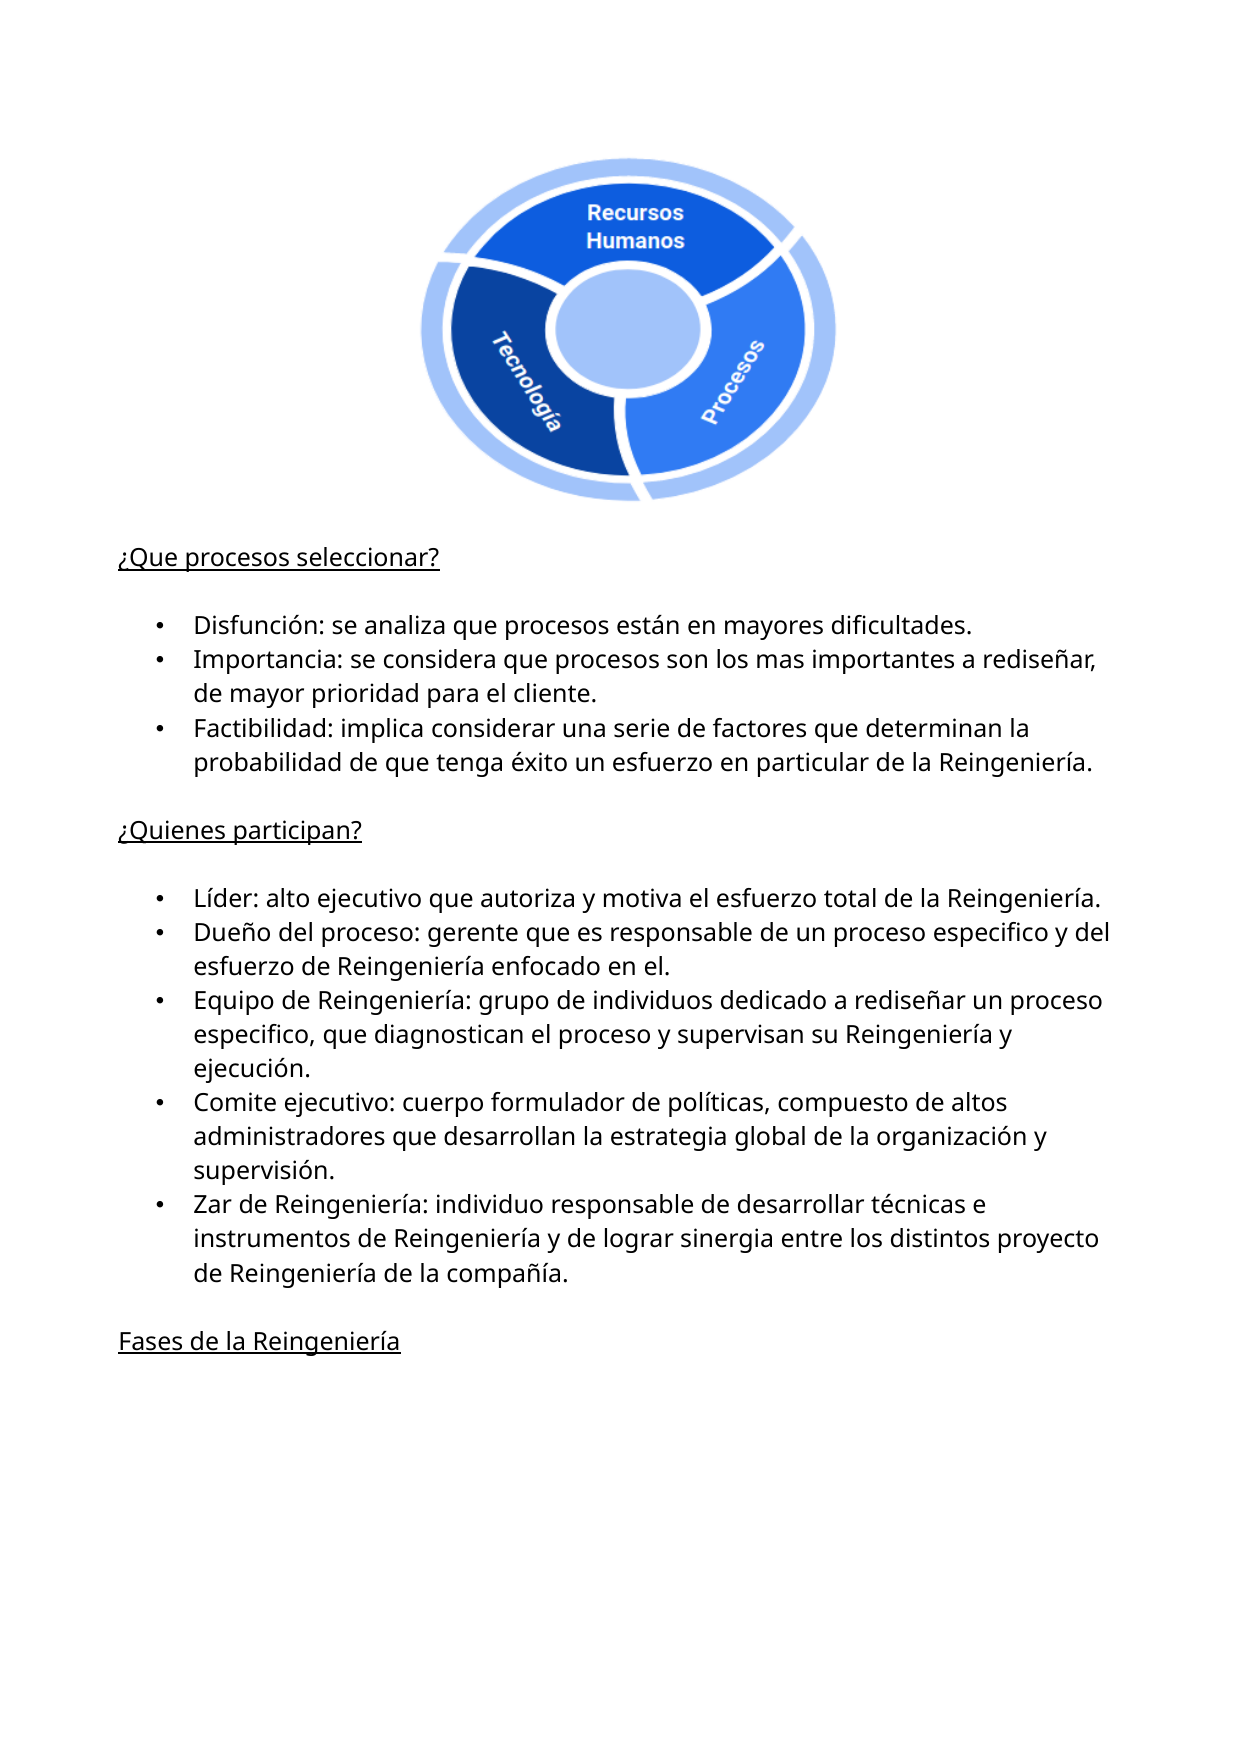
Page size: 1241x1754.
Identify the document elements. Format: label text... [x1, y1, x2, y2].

list Importancia: se considera que procesos son los mas importantes a rediseñar, de mayor prioridad para el cliente. [156, 642, 1122, 710]
list Equipo de Reingeniería: grupo de individuos dedicado a rediseñar un proceso especifico, que diagnostican el proceso y supervisan su Reingeniería y ejecución. [156, 983, 1122, 1085]
list Dueño del proceso: gerente que es responsable de un proceso especifico y del esfuerzo de Reingeniería enfocado en el. [156, 914, 1122, 983]
list Disfunción: se analiza que procesos están en mayores dificultades. [156, 608, 1122, 642]
text Fases de la Reingeniería [118, 1323, 1122, 1357]
text ¿Quienes participan? [118, 812, 1122, 846]
list Factibilidad: implica considerar una serie de factores que determinan la probabilidad de que tenga éxito un esfuerzo en particular de la Reingeniería. [156, 710, 1122, 778]
picture [400, 152, 840, 506]
list Líder: alto ejecutivo que autoriza y motiva el esfuerzo total de la Reingeniería. [156, 881, 1122, 914]
text ¿Que procesos seleccionar? [118, 540, 1122, 574]
list Zar de Reingeniería: individuo responsable de desarrollar técnicas e instrumentos de Reingeniería y de lograr sinergia entre los distintos proyecto de Reingeniería de la compañía. [156, 1187, 1122, 1289]
list Comite ejecutivo: cuerpo formulador de políticas, compuesto de altos administradores que desarrollan la estrategia global de la organización y supervisión. [156, 1085, 1122, 1187]
